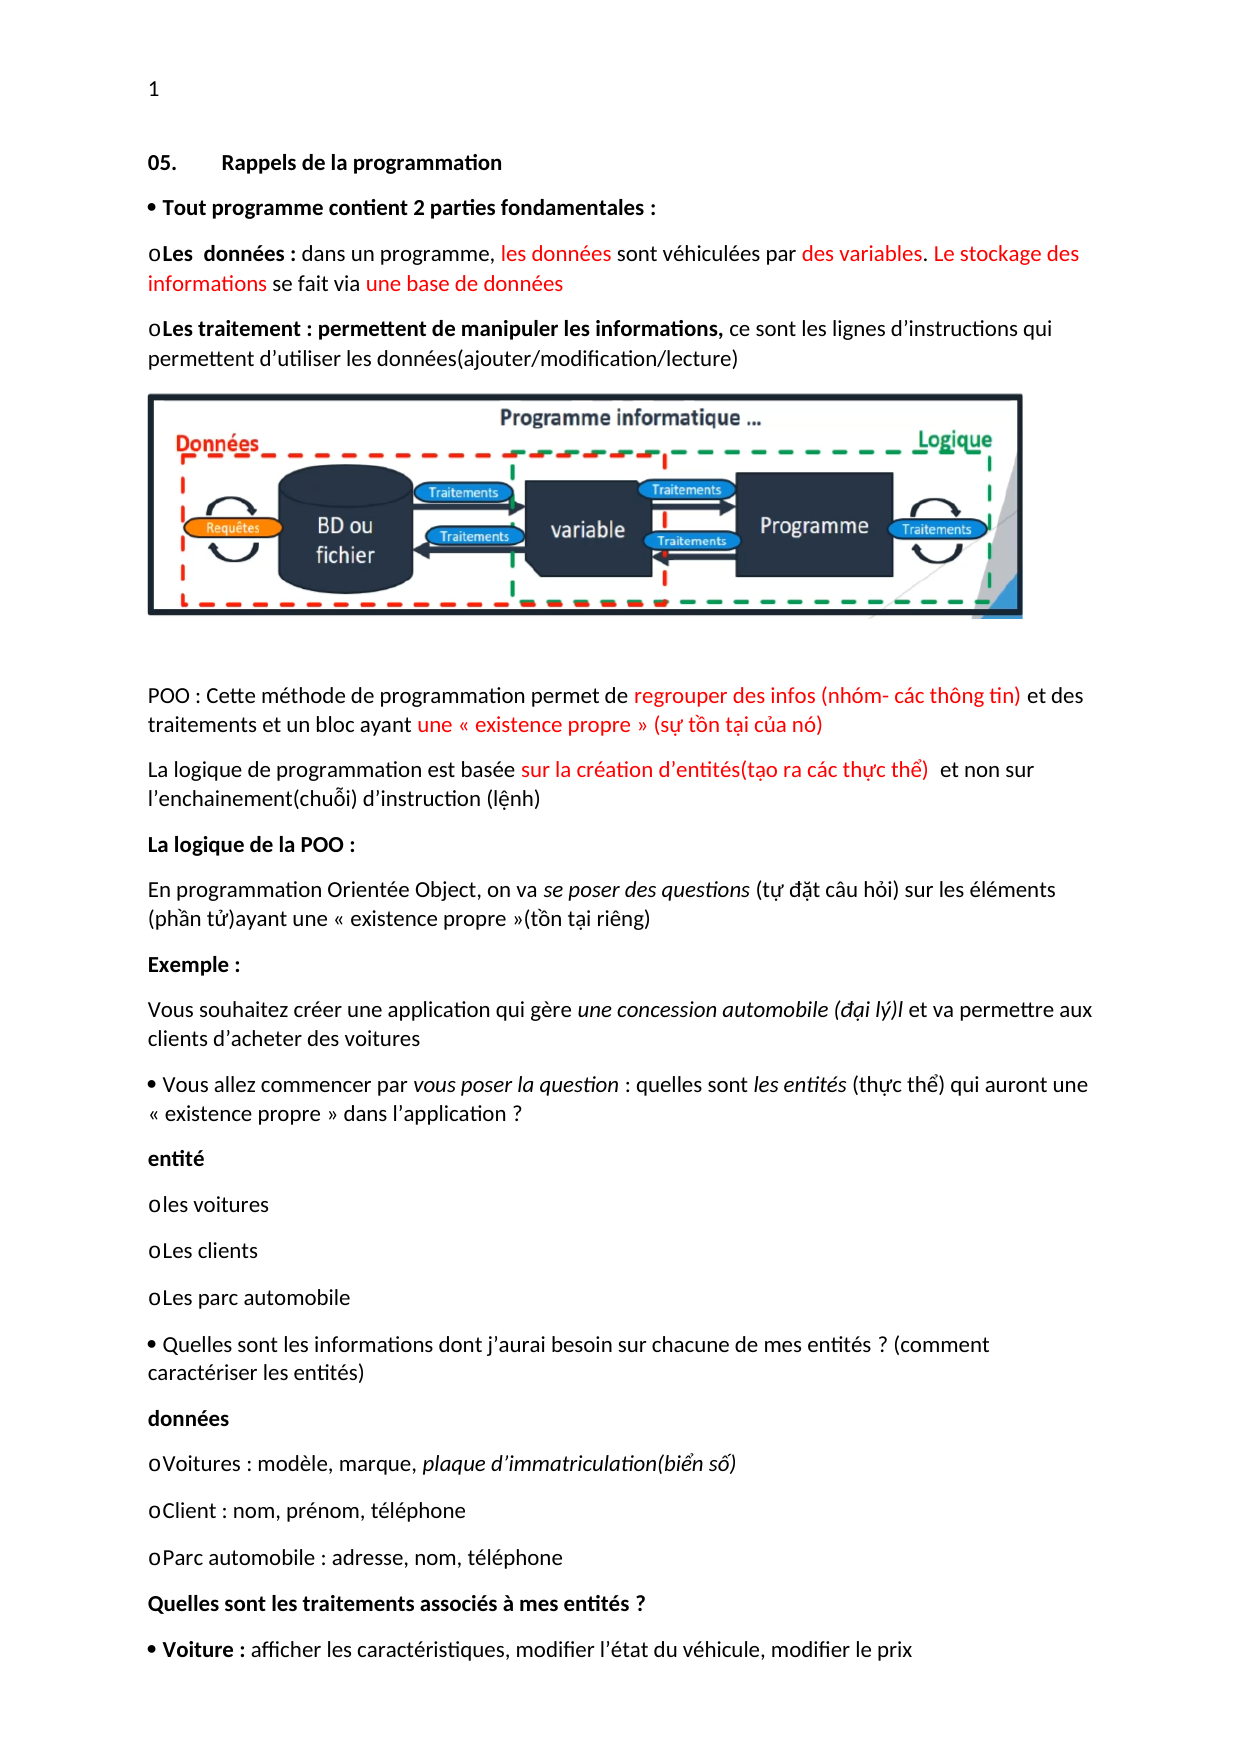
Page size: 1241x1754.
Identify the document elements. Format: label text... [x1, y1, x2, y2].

list entité [148, 1144, 1093, 1172]
list En programmation Orientée Object, on va se poser des questions (tự đặt câu hỏi) sur les éléments (phần tử)ayant une « existence propre »(tồn tại riêng) [148, 876, 1093, 932]
text Quelles sont les traitements associés à mes entités ? [148, 1589, 1093, 1618]
list Voiture : afficher les caractéristiques, modifier l’état du véhicule, modifier le prix [148, 1635, 1093, 1663]
list données [148, 1404, 1093, 1432]
list Exemple : [148, 950, 1093, 978]
list Les parc automobile [148, 1283, 1093, 1312]
list Quelles sont les informations dont j’aurai besoin sur chacune de mes entités ? (comment caractériser les entités) [148, 1330, 1093, 1387]
list Les clients [148, 1236, 1093, 1266]
list La logique de programmation est basée sur la création d’entités(tạo ra các thực thể) et non sur l’enchainement(chuỗi) d’instruction (lệnh) [148, 756, 1093, 812]
list La logique de la POO : [148, 830, 1093, 858]
list Rappels de la programmation [148, 148, 1093, 176]
list Vous souhaitez créer une application qui gère une concession automobile (đại lý)l et va permettre aux clients d’acheter des voitures [148, 995, 1093, 1052]
list Les traitement : permettent de manipuler les informations, ce sont les lignes d’instructions qui permettent d’utiliser les données(ajouter/modification/lecture) [148, 314, 1093, 372]
list Tout programme contient 2 parties fondamentales : [148, 193, 1093, 221]
list POO : Cette méthode de programmation permet de regrouper des infos (nhóm- các thông tin) et des traitements et un bloc ayant une « existence propre » (sự tồn tại của nó) [148, 681, 1093, 738]
list les voitures [148, 1190, 1093, 1219]
list Parc automobile : adresse, nom, téléphone [148, 1543, 1093, 1572]
list Vous allez commencer par vous poser la question : quelles sont les entités (thực thể) qui auront une « existence propre » dans l’application ? [148, 1070, 1093, 1127]
list Les données : dans un programme, les données sont véhiculées par des variables. Le stockage des informations se fait via une base de données [148, 239, 1093, 297]
list Voitures : modèle, marque, plaque d’immatriculation(biển số) [148, 1449, 1093, 1479]
list Client : nom, prénom, téléphone [148, 1496, 1093, 1525]
